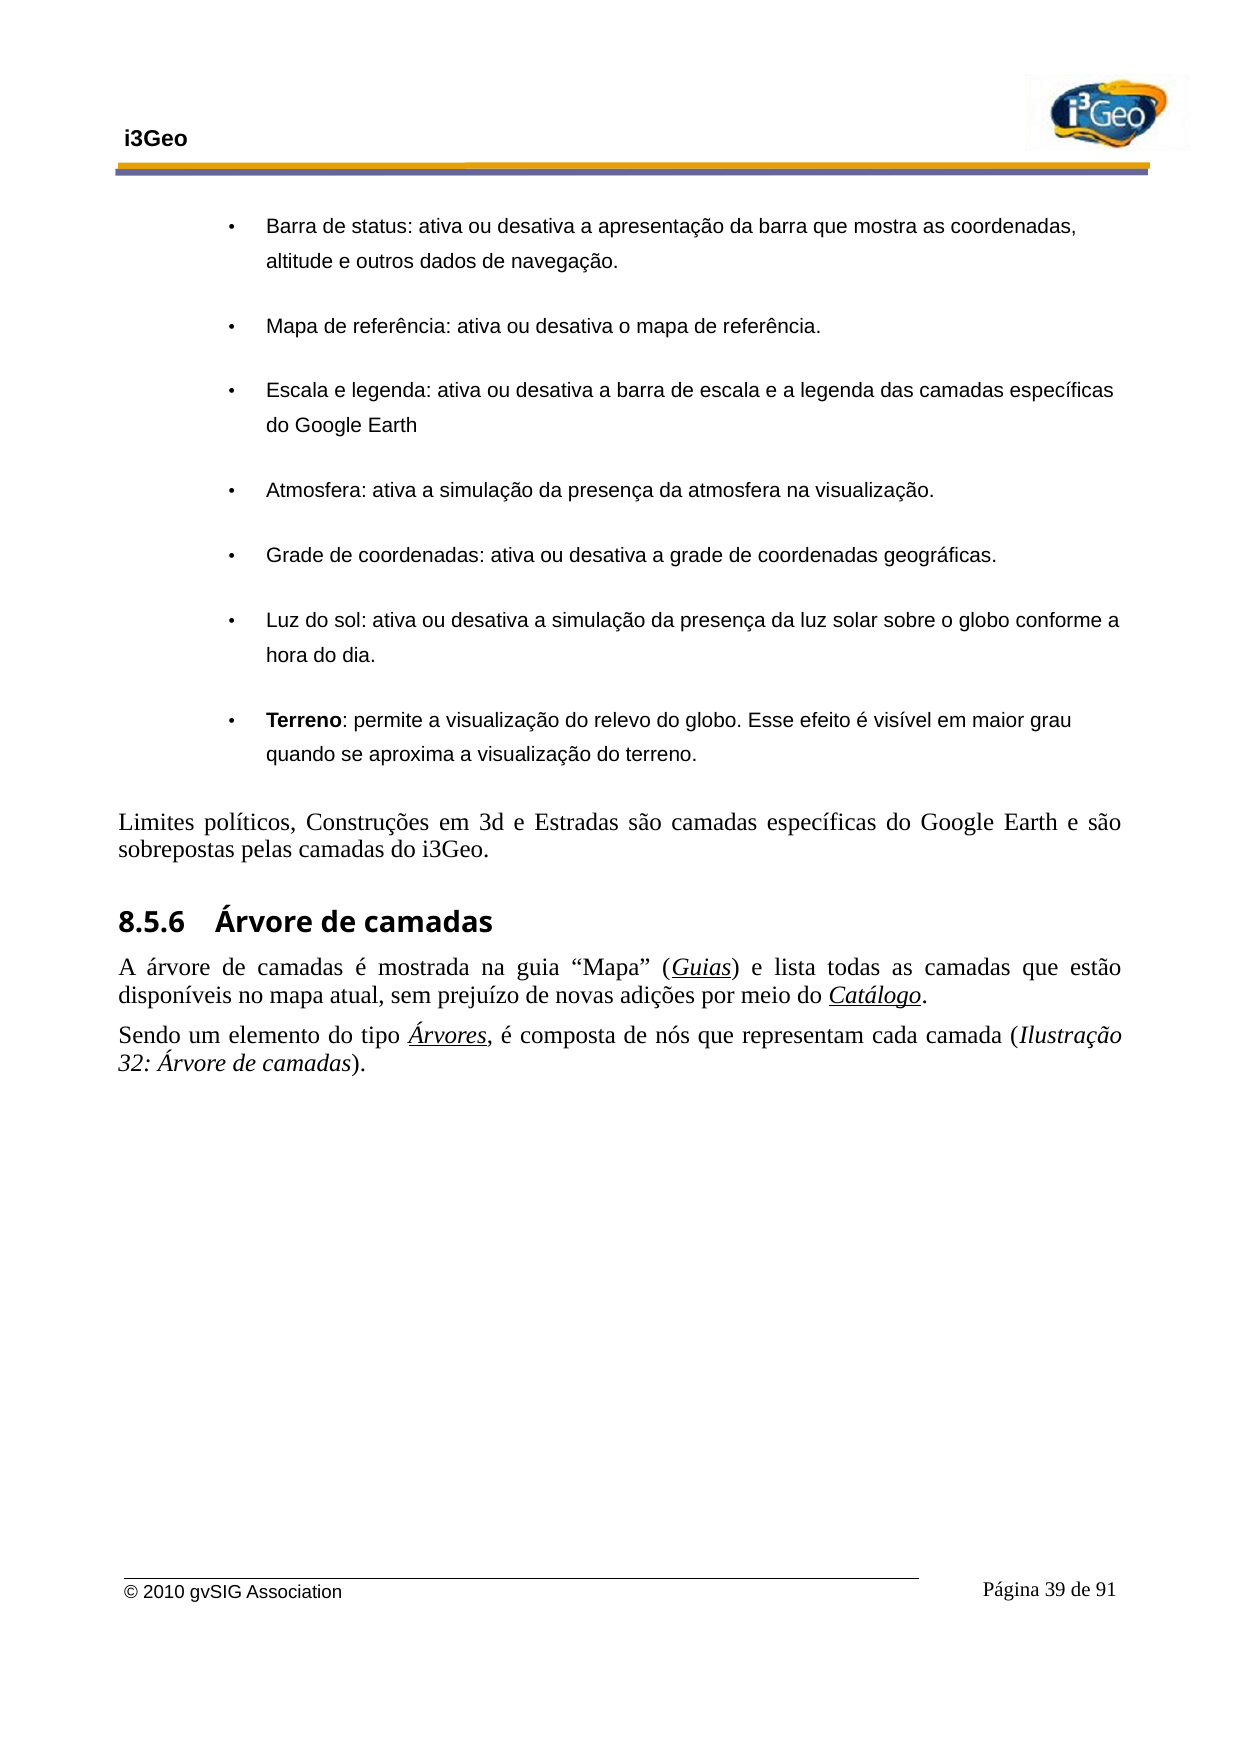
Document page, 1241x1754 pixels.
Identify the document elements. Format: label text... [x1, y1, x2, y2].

text Sendo um elemento do tipo Árvores, é composta de nós que representam cada camada (Ilustração 32: Árvore de camadas). [118, 1021, 1122, 1076]
list Grade de coordenadas: ativa ou desativa a grade de coordenadas geográficas. [228, 544, 1122, 567]
list Barra de status: ativa ou desativa a apresentação da barra que mostra as coordenadas, altitude e outros dados de navegação. [228, 214, 1122, 272]
list Escala e legenda: ativa ou desativa a barra de escala e a legenda das camadas específicas do Google Earth [228, 379, 1122, 437]
list Luz do sol: ativa ou desativa a simulação da presença da luz solar sobre o globo conforme a hora do dia. [228, 608, 1122, 667]
subtitle Árvore de camadas [118, 901, 1122, 941]
list Mapa de referência: ativa ou desativa o mapa de referência. [228, 314, 1122, 337]
list Terreno: permite a visualização do relevo do globo. Esse efeito é visível em maior grau quando se aproxima a visualização do terreno. [228, 708, 1122, 766]
text A árvore de camadas é mostrada na guia “Mapa” (Guias) e lista todas as camadas que estão disponíveis no mapa atual, sem prejuízo de novas adições por meio do Catálogo. [118, 953, 1122, 1008]
list Atmosfera: ativa a simulação da presença da atmosfera na visualização. [228, 479, 1122, 502]
picture [1025, 74, 1191, 151]
text Limites políticos, Construções em 3d e Estradas são camadas específicas do Google Earth e são sobrepostas pelas camadas do i3Geo. [118, 808, 1122, 863]
